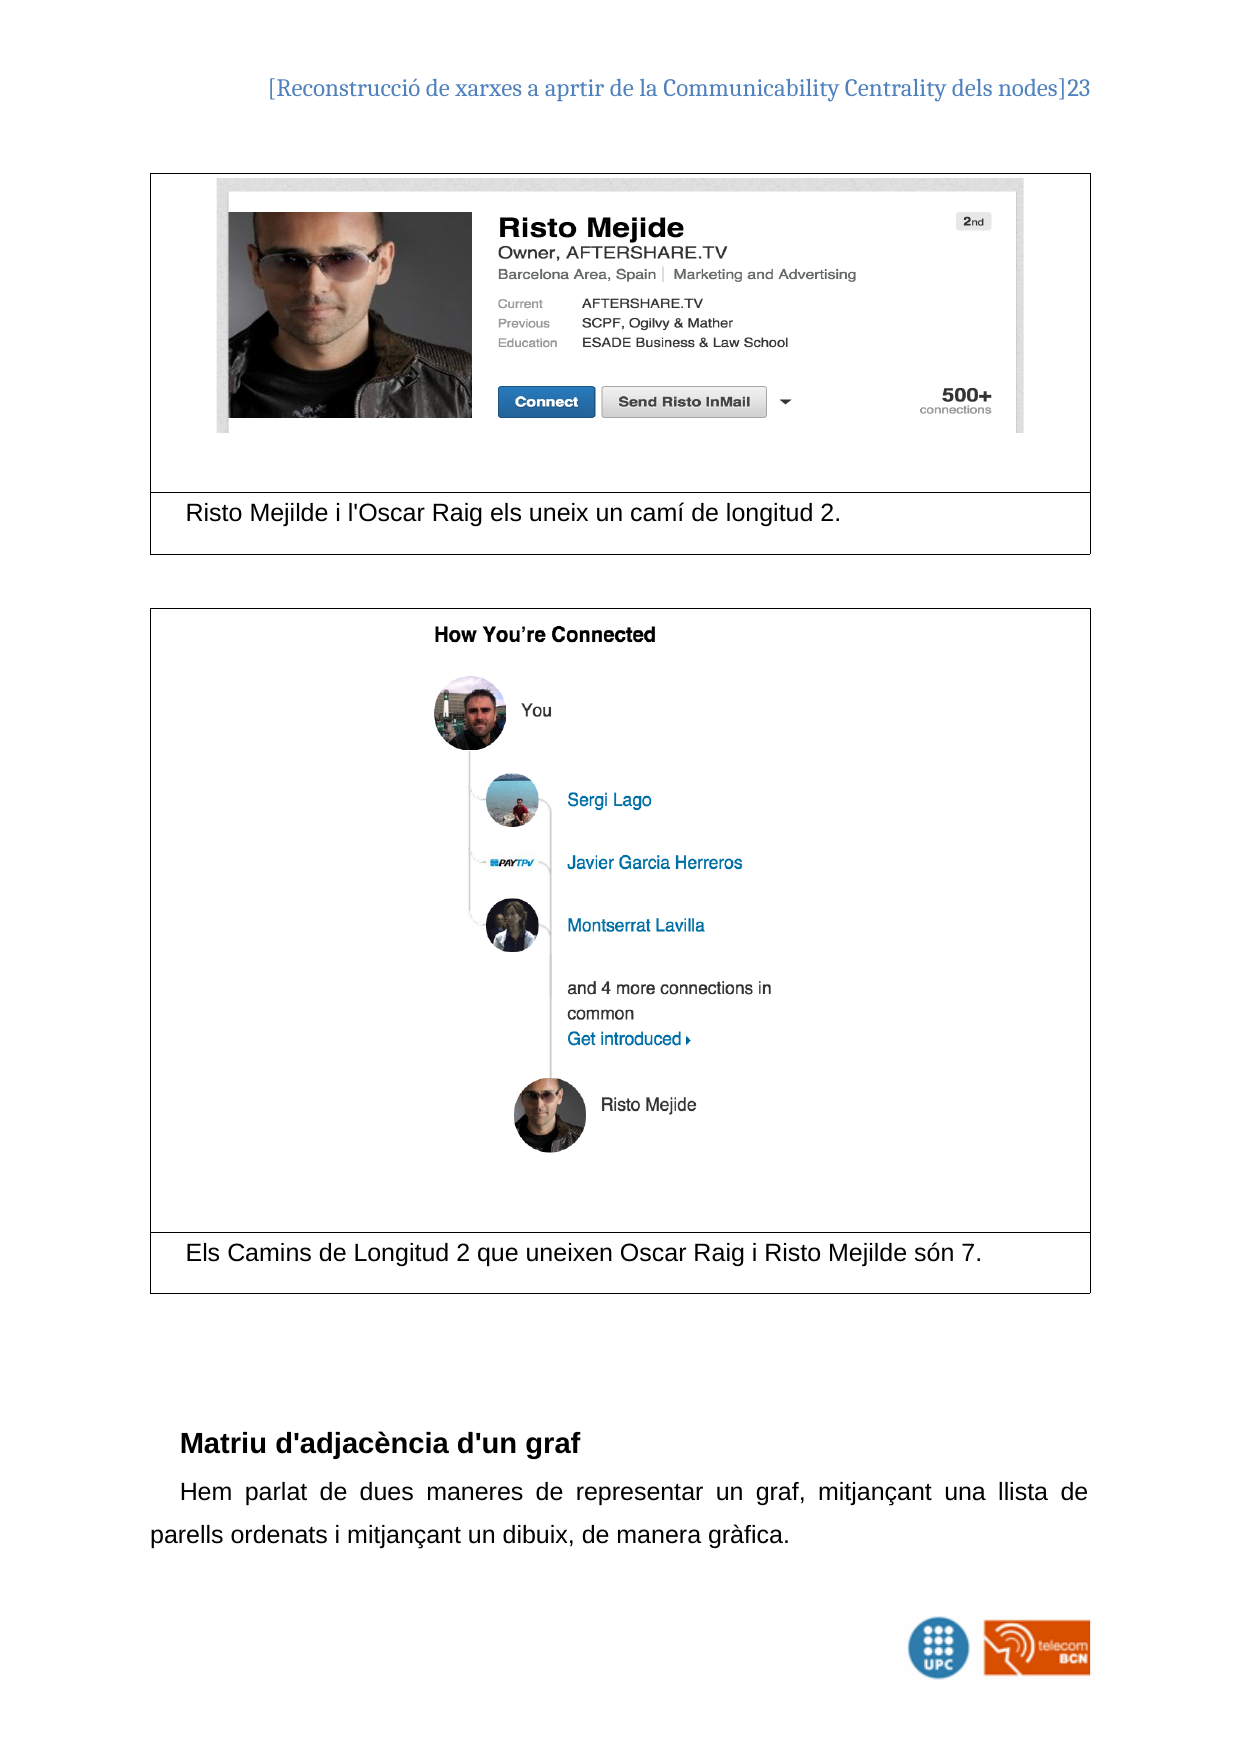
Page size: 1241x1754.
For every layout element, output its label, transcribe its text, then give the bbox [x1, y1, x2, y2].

picture [216, 178, 1024, 433]
text Hem parlat de dues maneres de representar un graf, mitjançant una llista de parells ordenats i mitjançant un dibuix, de manera gràfica. [150, 1477, 1090, 1549]
table_cell Els Camins de Longitud 2 que uneixen Oscar Raig i Risto Mejilde són 7. [151, 1233, 1090, 1293]
picture [904, 1614, 1091, 1681]
table_header [151, 609, 1090, 1232]
table_cell Risto Mejilde i l'Oscar Raig els uneix un camí de longitud 2. [151, 493, 1090, 553]
picture [422, 613, 818, 1173]
subtitle Matriu d'adjacència d'un graf [150, 1426, 1090, 1459]
table_header [151, 174, 1090, 492]
